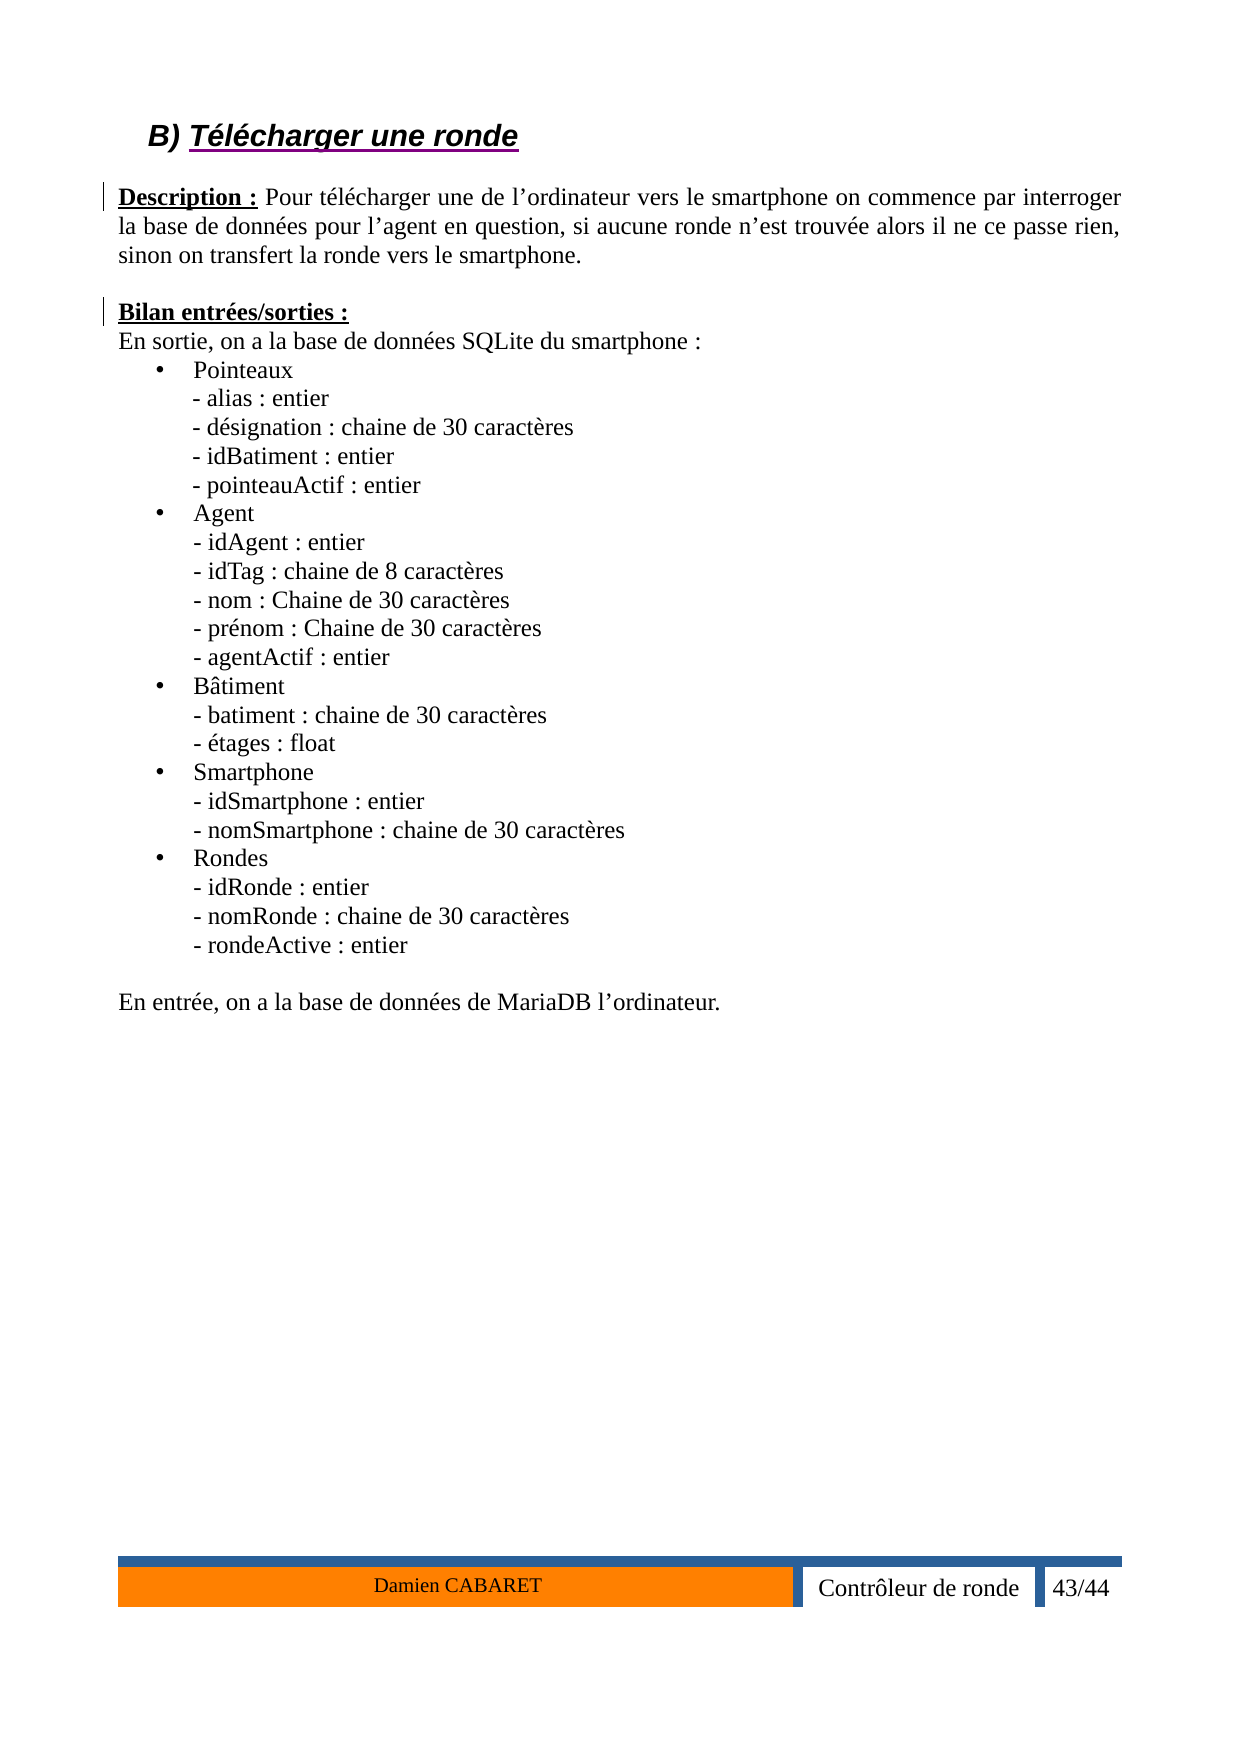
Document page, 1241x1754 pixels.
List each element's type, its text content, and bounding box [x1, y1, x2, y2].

list - batiment : chaine de 30 caractères [156, 700, 1122, 728]
text En sortie, on a la base de données SQLite du smartphone : [118, 326, 1122, 355]
list - agentActif : entier [156, 642, 1122, 671]
list - idAgent : entier [156, 527, 1122, 556]
list - nom : Chaine de 30 caractères [156, 585, 1122, 613]
list Rondes [156, 843, 1122, 872]
list - idSmartphone : entier [156, 786, 1122, 815]
list Agent [156, 498, 1122, 527]
list - étages : float [156, 728, 1122, 757]
text En entrée, on a la base de données de MariaDB l’ordinateur. [118, 987, 1122, 1016]
subtitle Télécharger une ronde [118, 118, 1122, 153]
text Description : Pour télécharger une de l’ordinateur vers le smartphone on commence par interroger la base de données pour l’agent en question, si aucune ronde n’est trouvée alors il ne ce passe rien, sinon on transfert la ronde vers le smartphone. [118, 182, 1122, 268]
list - prénom : Chaine de 30 caractères [156, 613, 1122, 642]
text - pointeauActif : entier [118, 470, 1122, 498]
list - idTag : chaine de 8 caractères [156, 556, 1122, 585]
list - rondeActive : entier [156, 930, 1122, 958]
list Bâtiment [156, 671, 1122, 700]
text - idBatiment : entier [118, 441, 1122, 470]
list Pointeaux [156, 355, 1122, 383]
list - nomRonde : chaine de 30 caractères [156, 901, 1122, 930]
list - nomSmartphone : chaine de 30 caractères [156, 815, 1122, 843]
list - idRonde : entier [156, 872, 1122, 901]
list Smartphone [156, 757, 1122, 786]
text - alias : entier [118, 383, 1122, 412]
text - désignation : chaine de 30 caractères [118, 412, 1122, 441]
text Bilan entrées/sorties : [118, 297, 1122, 326]
